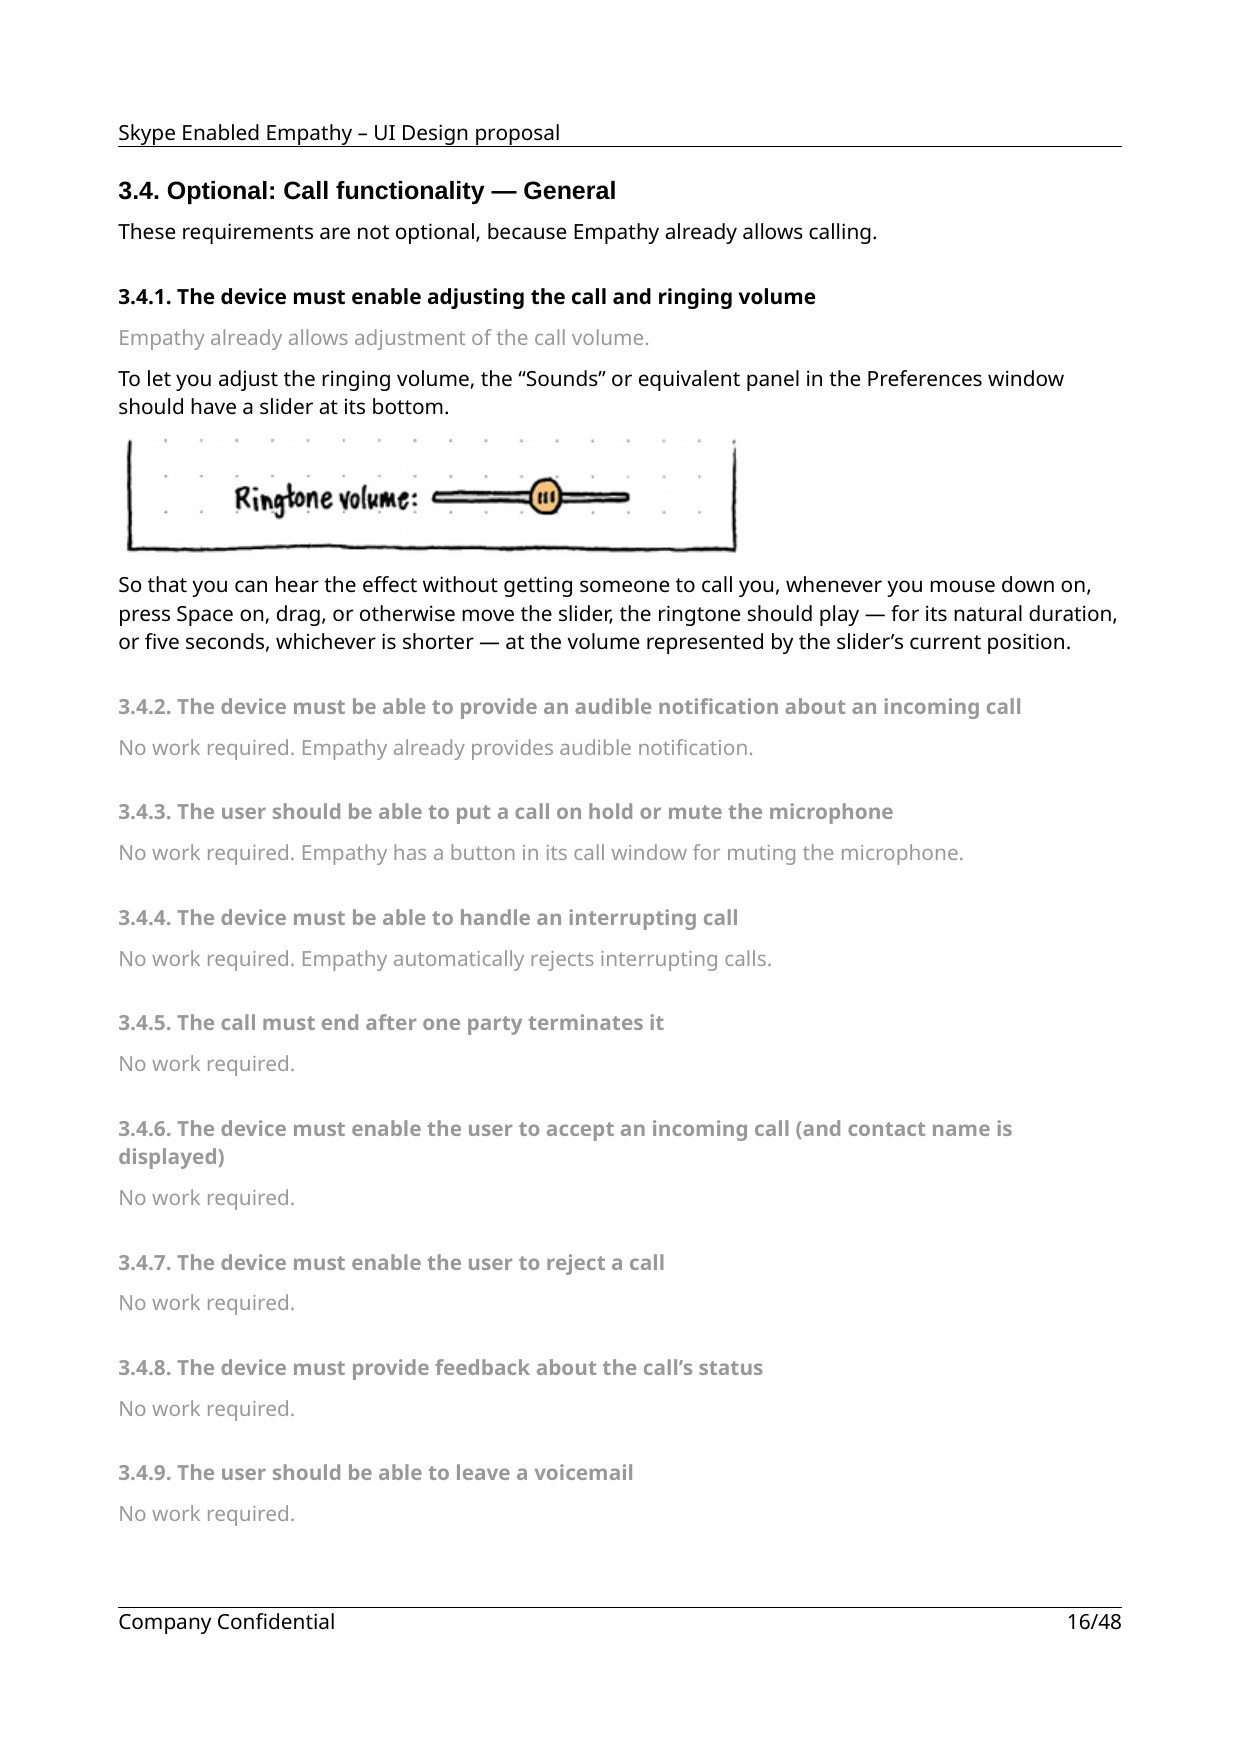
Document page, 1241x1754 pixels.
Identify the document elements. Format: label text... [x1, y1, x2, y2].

text No work required. Empathy already provides audible notification. [118, 733, 1122, 761]
text No work required. [118, 1288, 1122, 1317]
subtitle 3.4. Optional: Call functionality — General [118, 176, 1122, 205]
subtitle 3.4.8. The device must provide feedback about the call’s status [118, 1353, 1122, 1381]
subtitle 3.4.5. The call must end after one party terminates it [118, 1008, 1122, 1037]
subtitle 3.4.3. The user should be able to put a call on hold or mute the microphone [118, 797, 1122, 826]
picture [118, 433, 744, 559]
text No work required. Empathy has a button in its call window for muting the microphone. [118, 838, 1122, 867]
text No work required. [118, 1049, 1122, 1078]
subtitle 3.4.2. The device must be able to provide an audible notification about an incoming call [118, 692, 1122, 721]
text No work required. [118, 1394, 1122, 1422]
text To let you adjust the ringing volume, the “Sounds” or equivalent panel in the Preferences window should have a slider at its bottom. [118, 364, 1122, 421]
text No work required. [118, 1499, 1122, 1528]
text These requirements are not optional, because Empathy already allows calling. [118, 217, 1122, 246]
subtitle 3.4.7. The device must enable the user to reject a call [118, 1248, 1122, 1276]
subtitle 3.4.4. The device must be able to handle an interrupting call [118, 903, 1122, 931]
subtitle 3.4.1. The device must enable adjusting the call and ringing volume [118, 282, 1122, 310]
text No work required. [118, 1183, 1122, 1211]
subtitle 3.4.9. The user should be able to leave a voicemail [118, 1458, 1122, 1487]
subtitle 3.4.6. The device must enable the user to accept an incoming call (and contact name is displayed) [118, 1114, 1122, 1171]
text Empathy already allows adjustment of the call volume. [118, 323, 1122, 351]
text No work required. Empathy automatically rejects interrupting calls. [118, 944, 1122, 972]
text So that you can hear the effect without getting someone to call you, whenever you mouse down on, press Space on, drag, or otherwise move the slider, the ringtone should play — for its natural duration, or five seconds, whichever is shorter — at the volume represented by the slider’s current position. [118, 571, 1122, 656]
